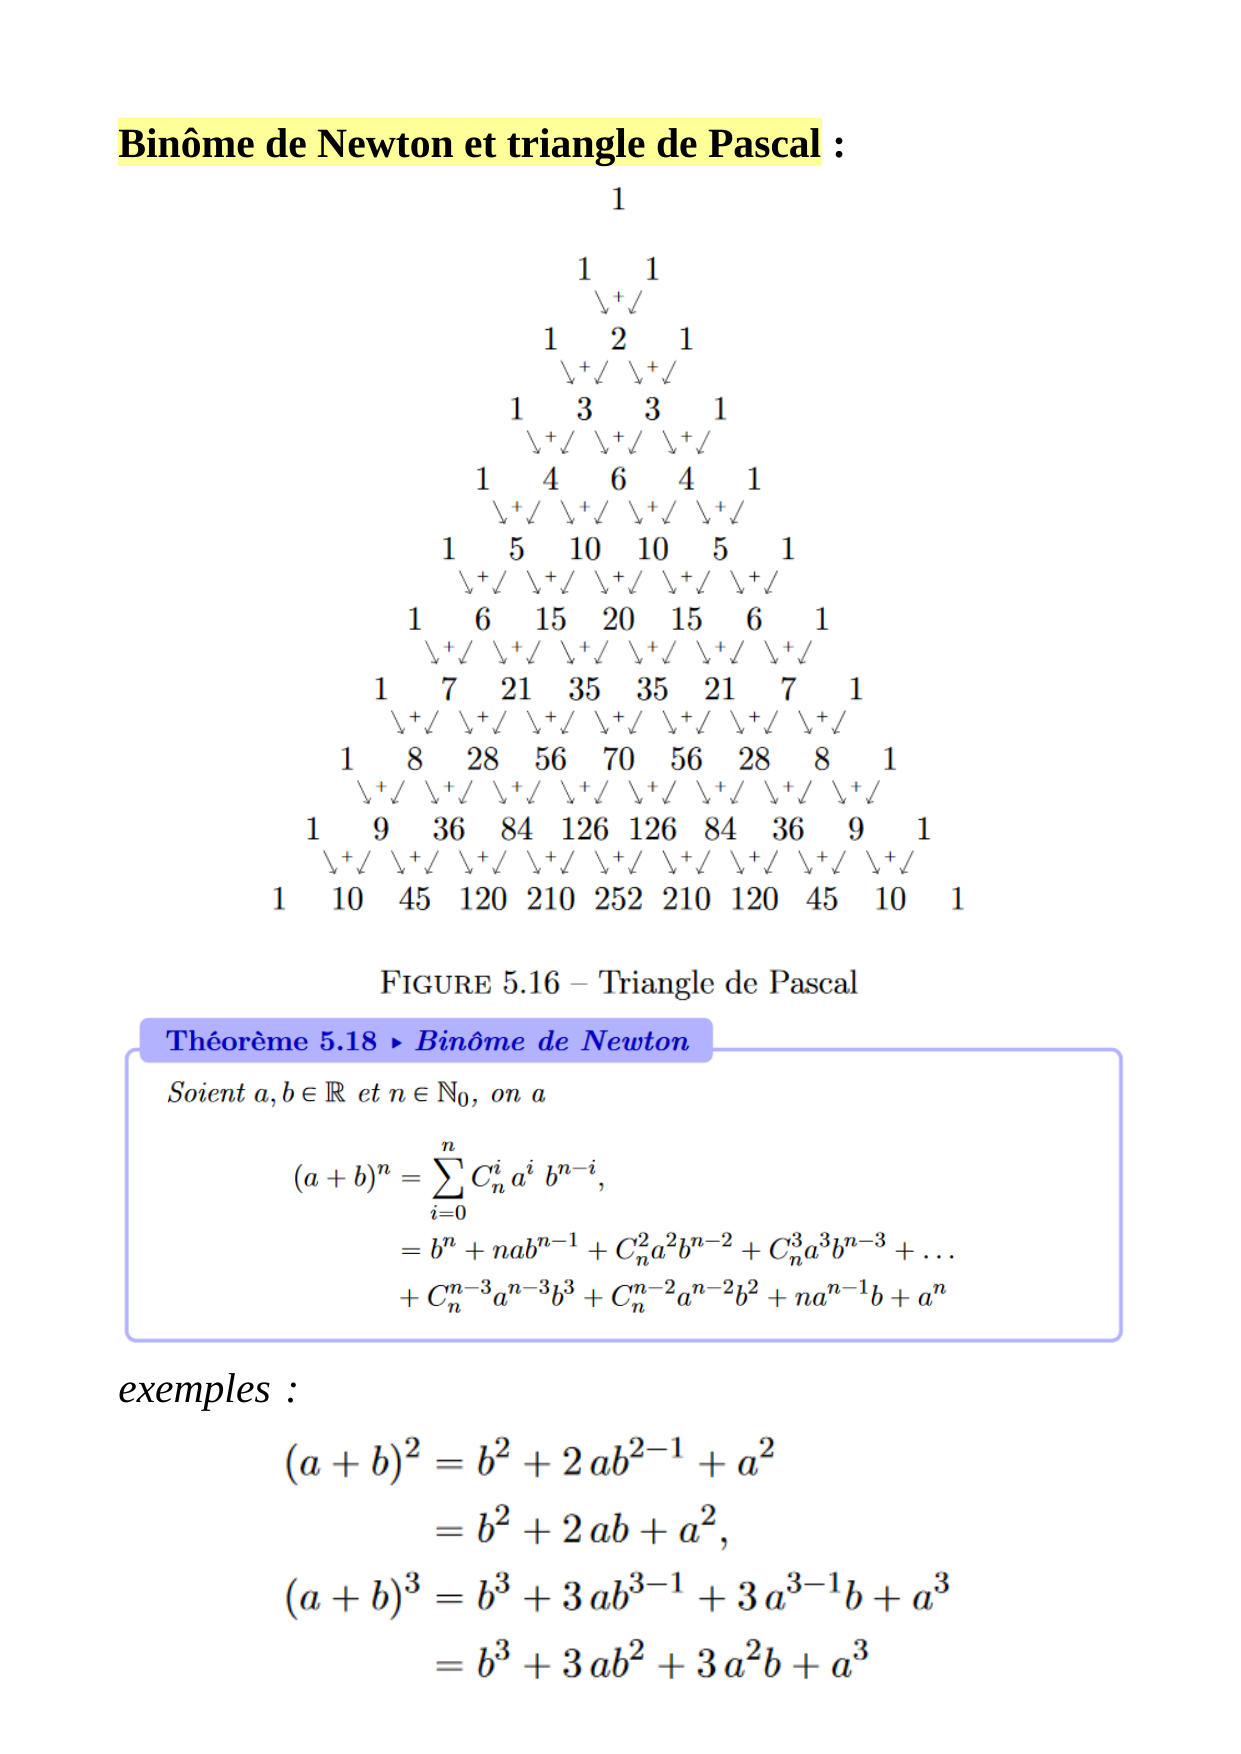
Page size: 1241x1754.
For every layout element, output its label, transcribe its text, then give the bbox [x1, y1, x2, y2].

text Binôme de Newton et triangle de Pascal : [118, 118, 1122, 166]
text exemples : [118, 1364, 1122, 1412]
